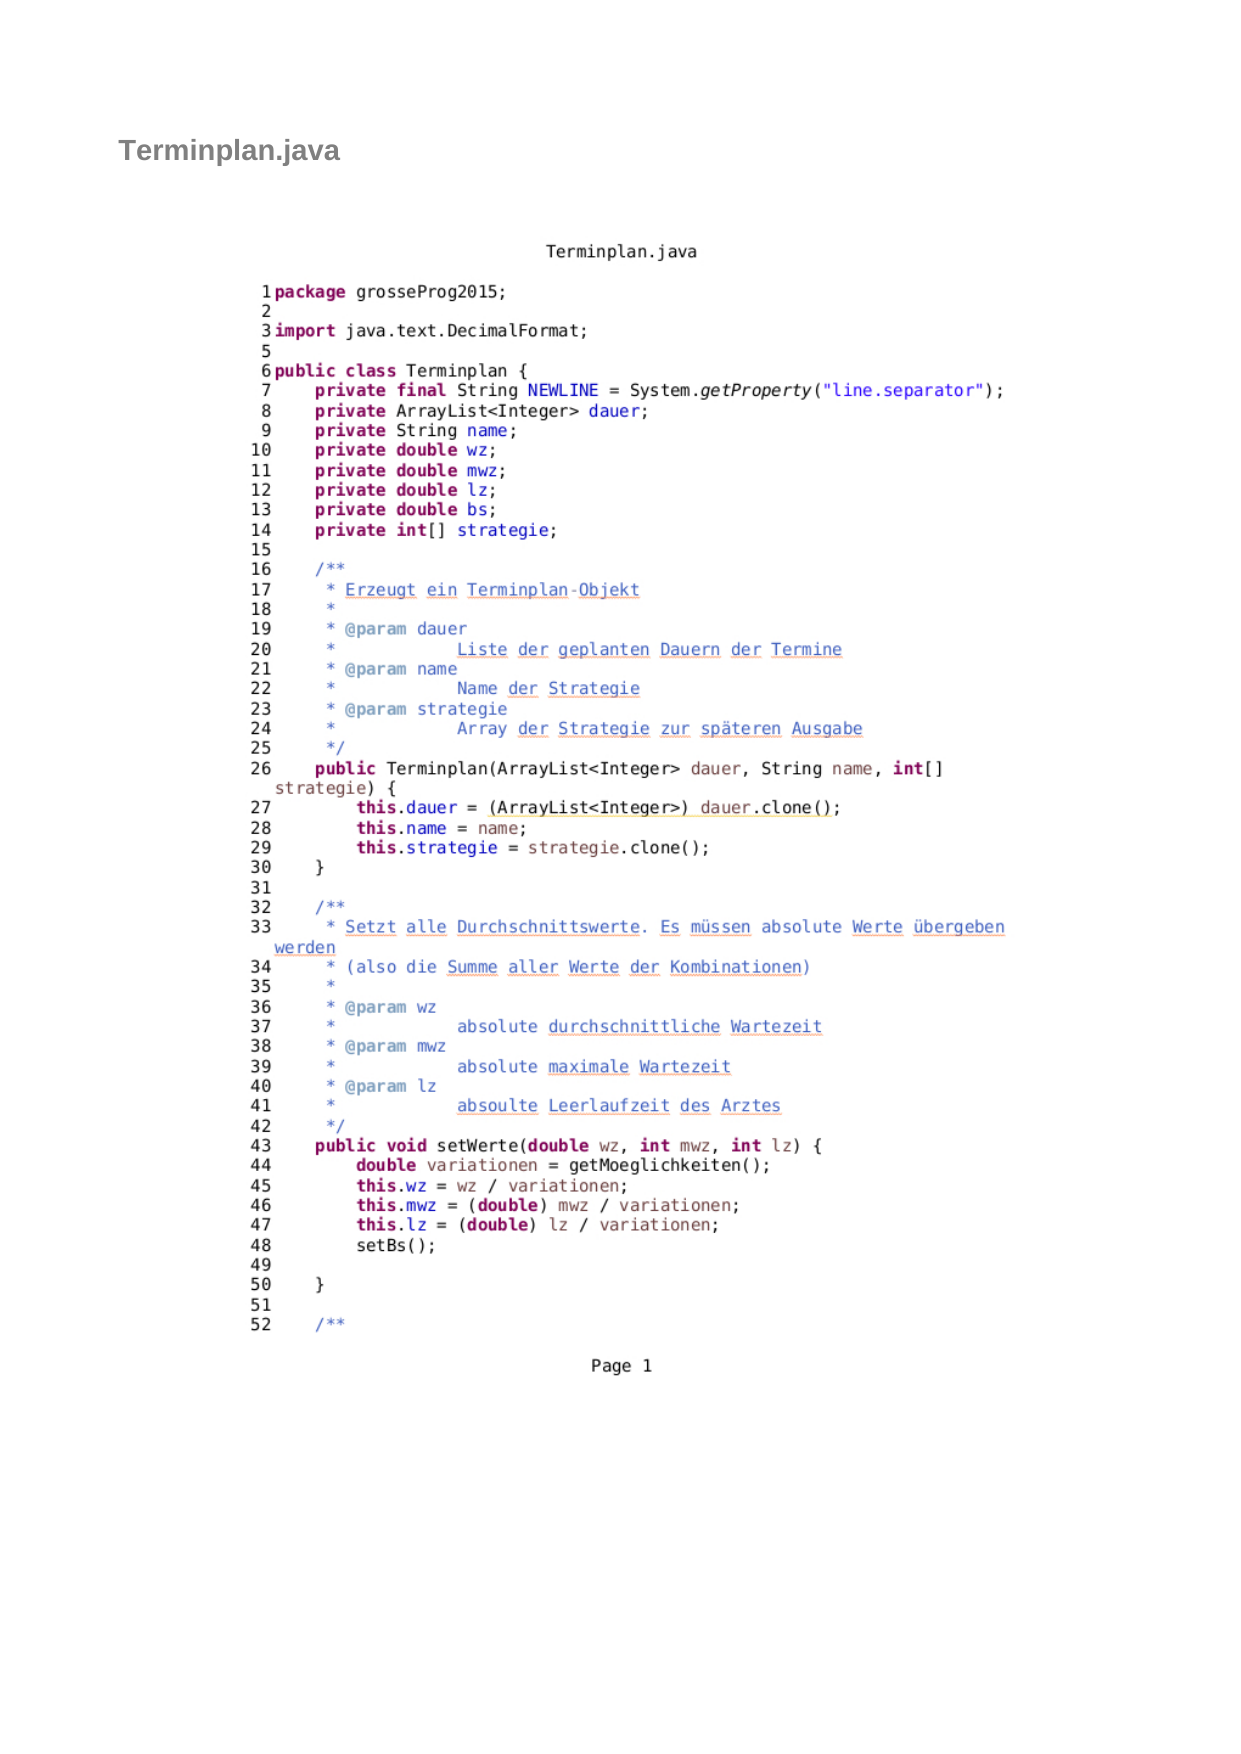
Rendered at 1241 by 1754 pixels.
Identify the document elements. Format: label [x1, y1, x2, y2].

picture [119, 120, 1124, 1542]
